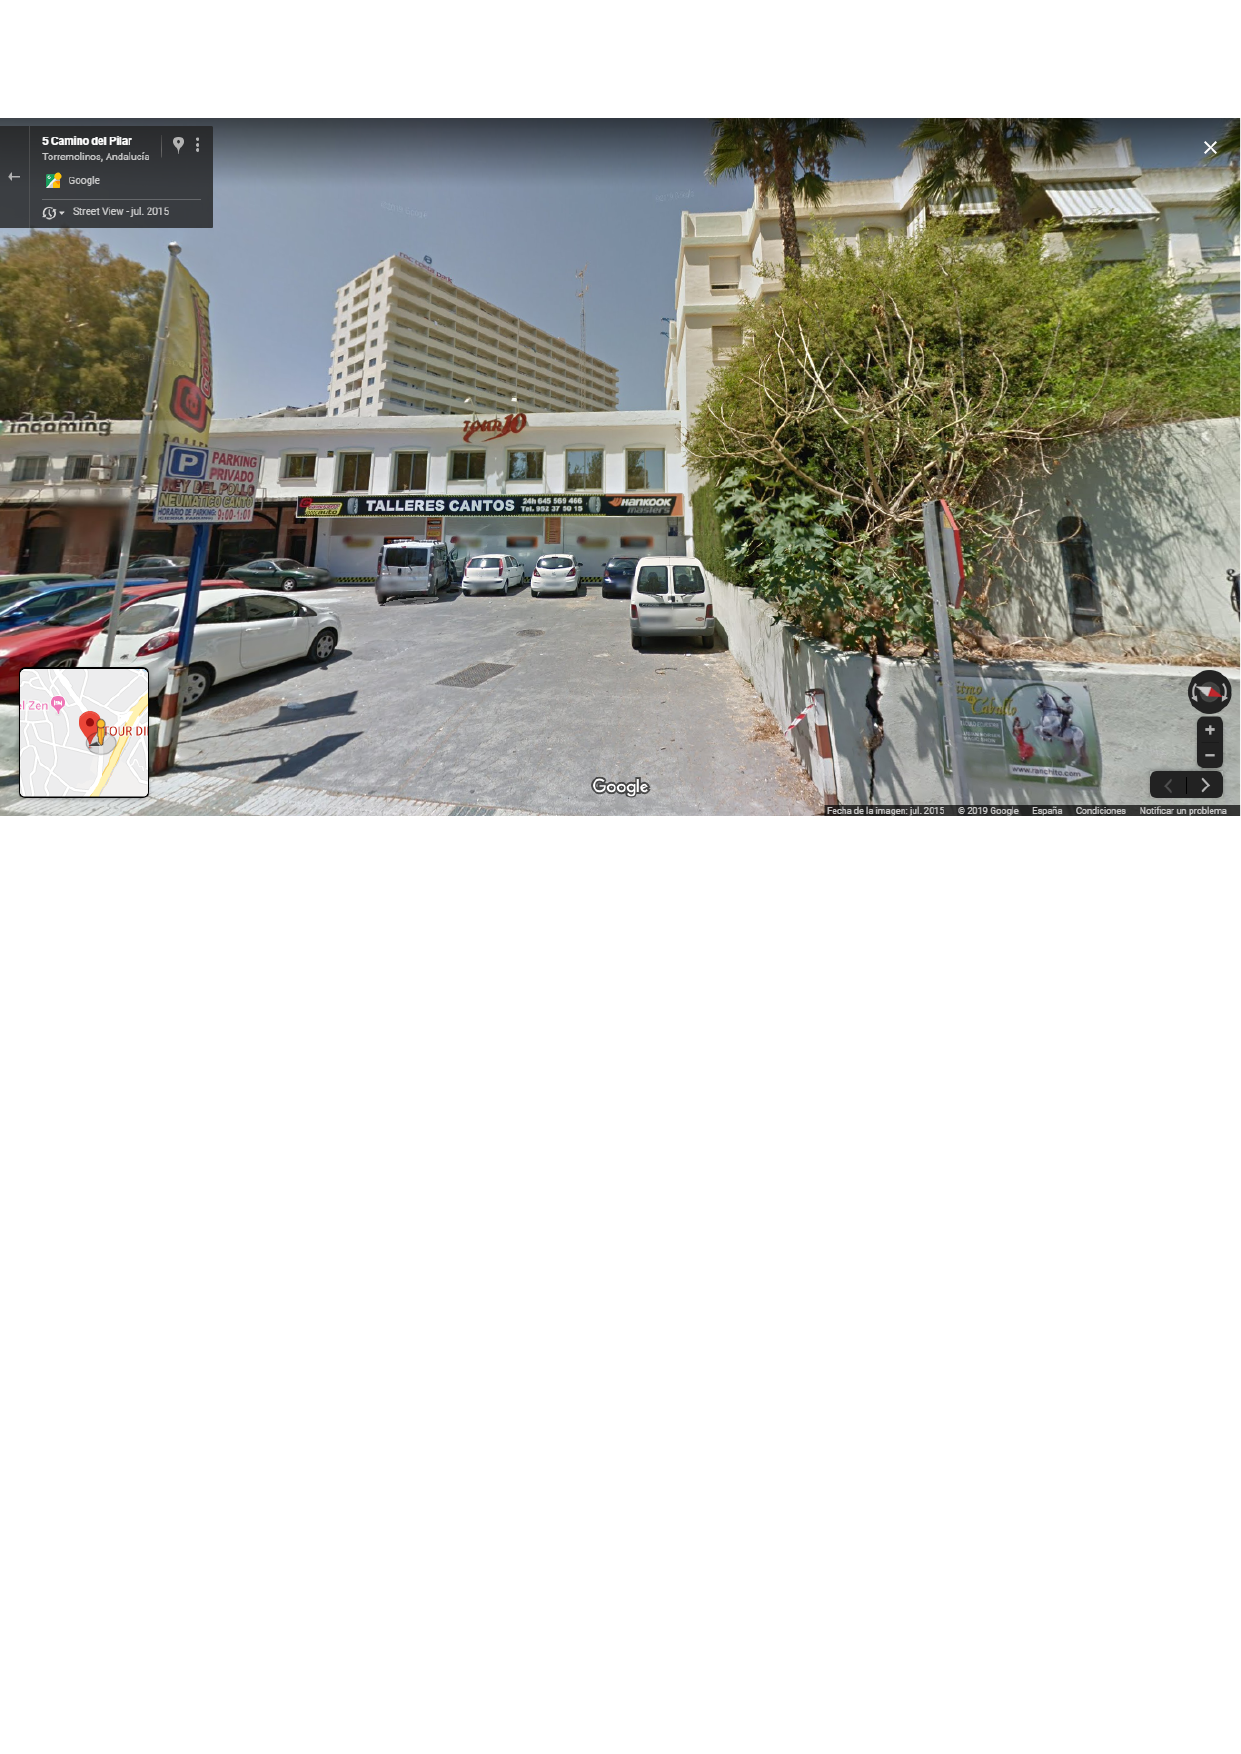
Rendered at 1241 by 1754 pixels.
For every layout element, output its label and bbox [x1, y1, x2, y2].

picture [0, 118, 1241, 816]
